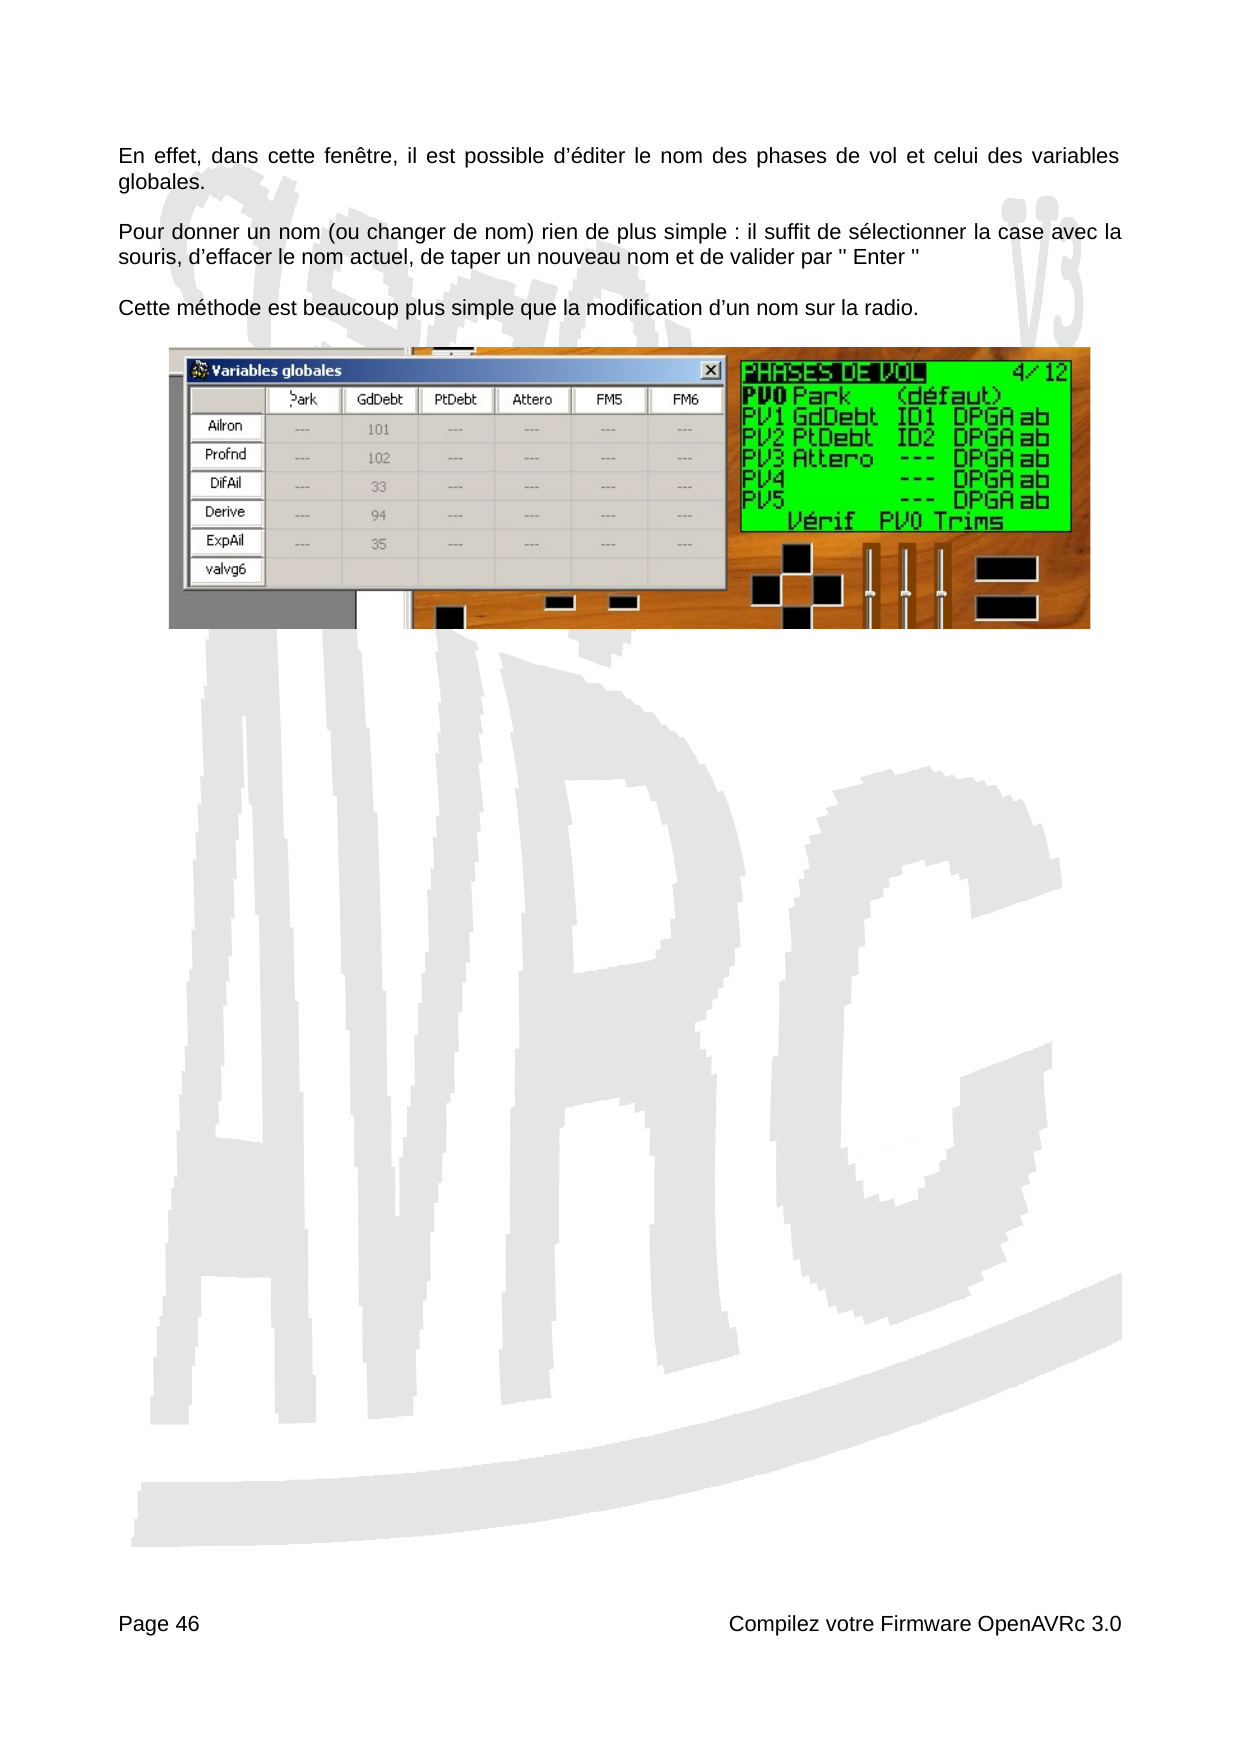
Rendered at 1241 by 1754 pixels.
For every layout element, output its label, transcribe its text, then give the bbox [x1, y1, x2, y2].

picture [168, 347, 1091, 629]
text En effet, dans cette fenêtre, il est possible d’éditer le nom des phases de vol et celui des variables globales. [118, 143, 1122, 194]
text Cette méthode est beaucoup plus simple que la modification d’un nom sur la radio. [118, 294, 1122, 320]
text Pour donner un nom (ou changer de nom) rien de plus simple : il suffit de sélectionner la case avec la souris, d’effacer le nom actuel, de taper un nouveau nom et de valider par '' Enter '' [118, 219, 1122, 269]
